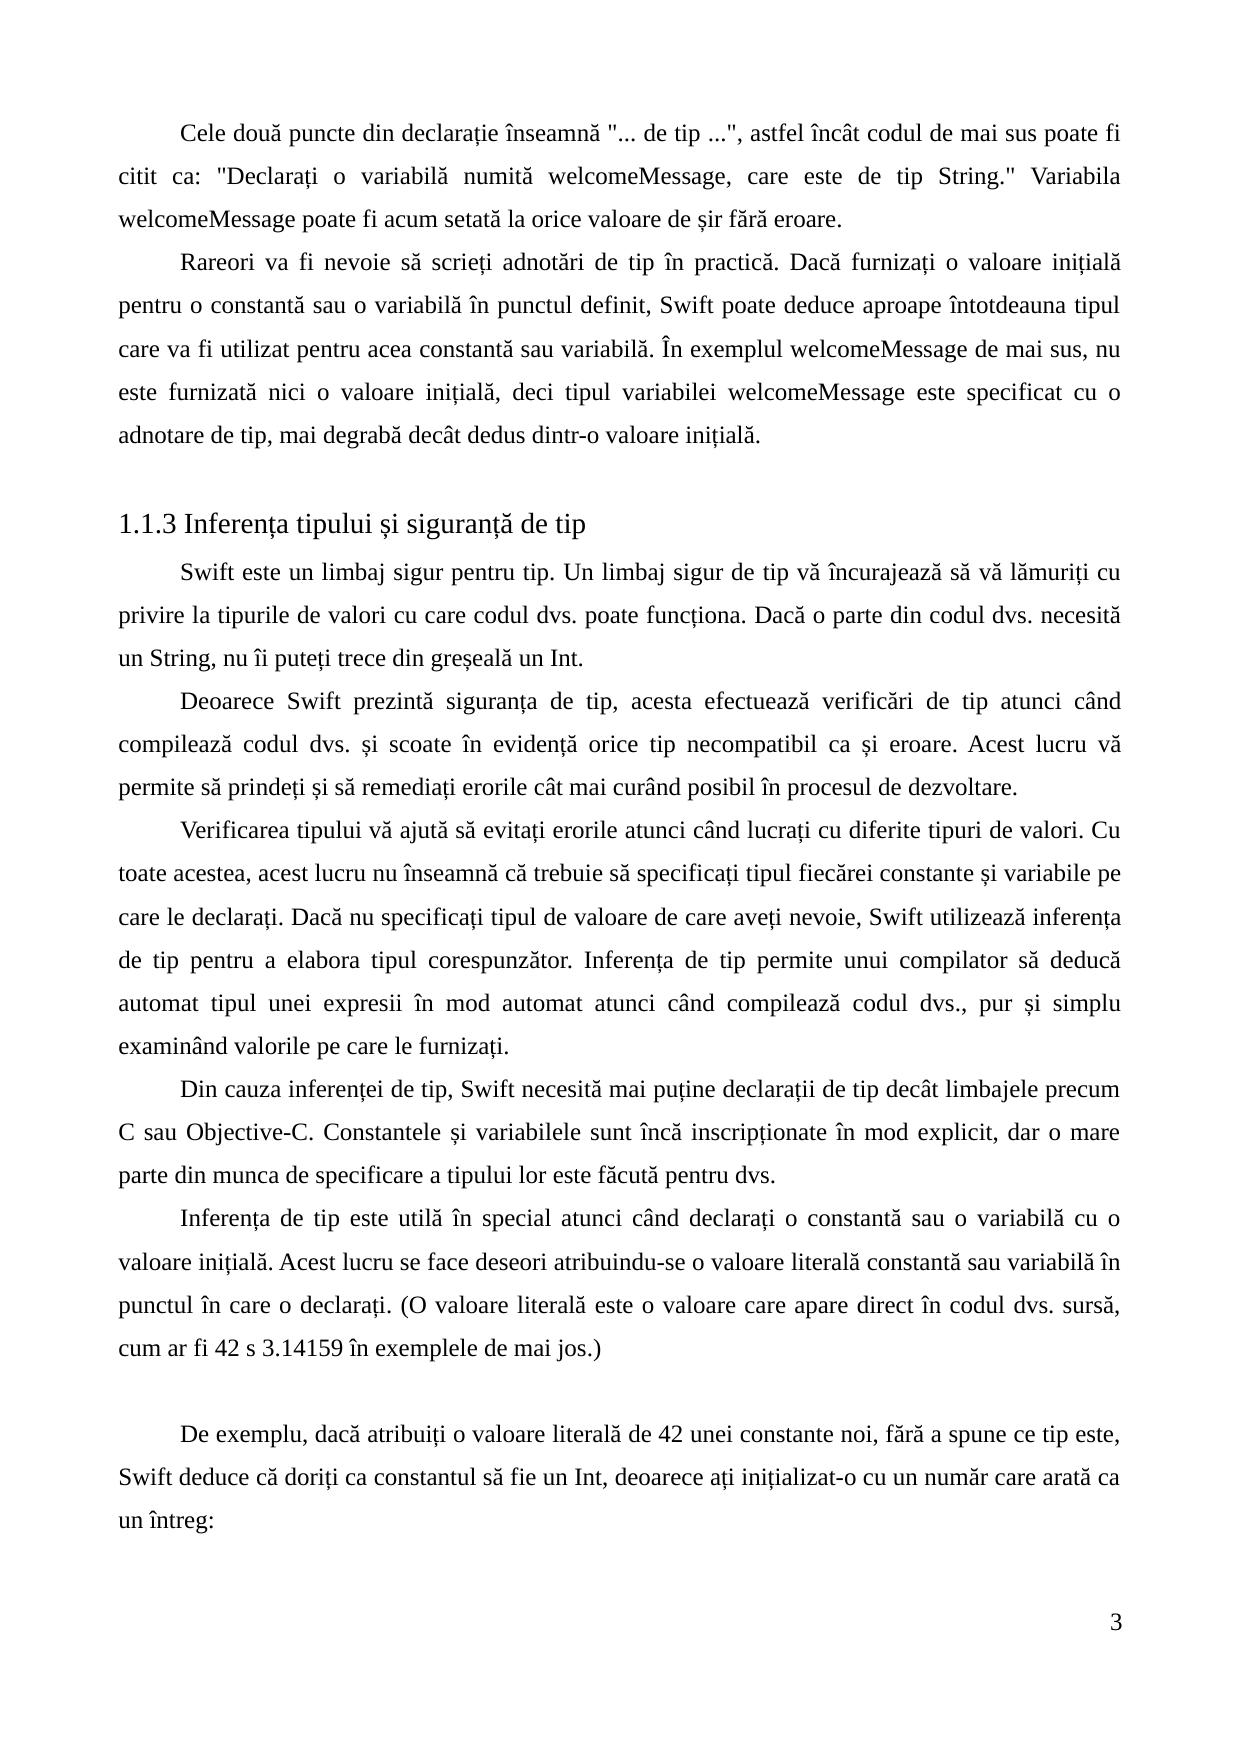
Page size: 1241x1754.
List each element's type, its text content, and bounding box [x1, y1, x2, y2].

text De exemplu, dacă atribuiți o valoare literală de 42 unei constante noi, fără a spune ce tip este, Swift deduce că doriți ca constantul să fie un Int, deoarece ați inițializat-o cu un număr care arată ca un întreg: [118, 1419, 1122, 1534]
subtitle 1.1.3 Inferența tipului și siguranță de tip [118, 506, 1122, 540]
text Deoarece Swift prezintă siguranța de tip, acesta efectuează verificări de tip atunci când compilează codul dvs. și scoate în evidență orice tip necompatibil ca și eroare. Acest lucru vă permite să prindeți și să remediați erorile cât mai curând posibil în procesul de dezvoltare. [118, 686, 1122, 801]
text Verificarea tipului vă ajută să evitați erorile atunci când lucrați cu diferite tipuri de valori. Cu toate acestea, acest lucru nu înseamnă că trebuie să specificați tipul fiecărei constante și variabile pe care le declarați. Dacă nu specificați tipul de valoare de care aveți nevoie, Swift utilizează inferența de tip pentru a elabora tipul corespunzător. Inferența de tip permite unui compilator să deducă automat tipul unei expresii în mod automat atunci când compilează codul dvs., pur și simplu examinând valorile pe care le furnizați. [118, 815, 1122, 1060]
text Rareori va fi nevoie să scrieți adnotări de tip în practică. Dacă furnizați o valoare inițială pentru o constantă sau o variabilă în punctul definit, Swift poate deduce aproape întotdeauna tipul care va fi utilizat pentru acea constantă sau variabilă. În exemplul welcomeMessage de mai sus, nu este furnizată nici o valoare inițială, deci tipul variabilei welcomeMessage este specificat cu o adnotare de tip, mai degrabă decât dedus dintr-o valoare inițială. [118, 247, 1122, 449]
text Inferența de tip este utilă în special atunci când declarați o constantă sau o variabilă cu o valoare inițială. Acest lucru se face deseori atribuindu-se o valoare literală constantă sau variabilă în punctul în care o declarați. (O valoare literală este o valoare care apare direct în codul dvs. sursă, cum ar fi 42 s 3.14159 în exemplele de mai jos.) [118, 1203, 1122, 1362]
text Cele două puncte din declarație înseamnă "... de tip ...", astfel încât codul de mai sus poate fi citit ca: "Declarați o variabilă numită welcomeMessage, care este de tip String." Variabila welcomeMessage poate fi acum setată la orice valoare de șir fără eroare. [118, 118, 1122, 233]
text Din cauza inferenței de tip, Swift necesită mai puține declarații de tip decât limbajele precum C sau Objective-C. Constantele și variabilele sunt încă inscripționate în mod explicit, dar o mare parte din munca de specificare a tipului lor este făcută pentru dvs. [118, 1074, 1122, 1189]
text Swift este un limbaj sigur pentru tip. Un limbaj sigur de tip vă încurajează să vă lămuriți cu privire la tipurile de valori cu care codul dvs. poate funcționa. Dacă o parte din codul dvs. necesită un String, nu îi puteți trece din greșeală un Int. [118, 557, 1122, 672]
